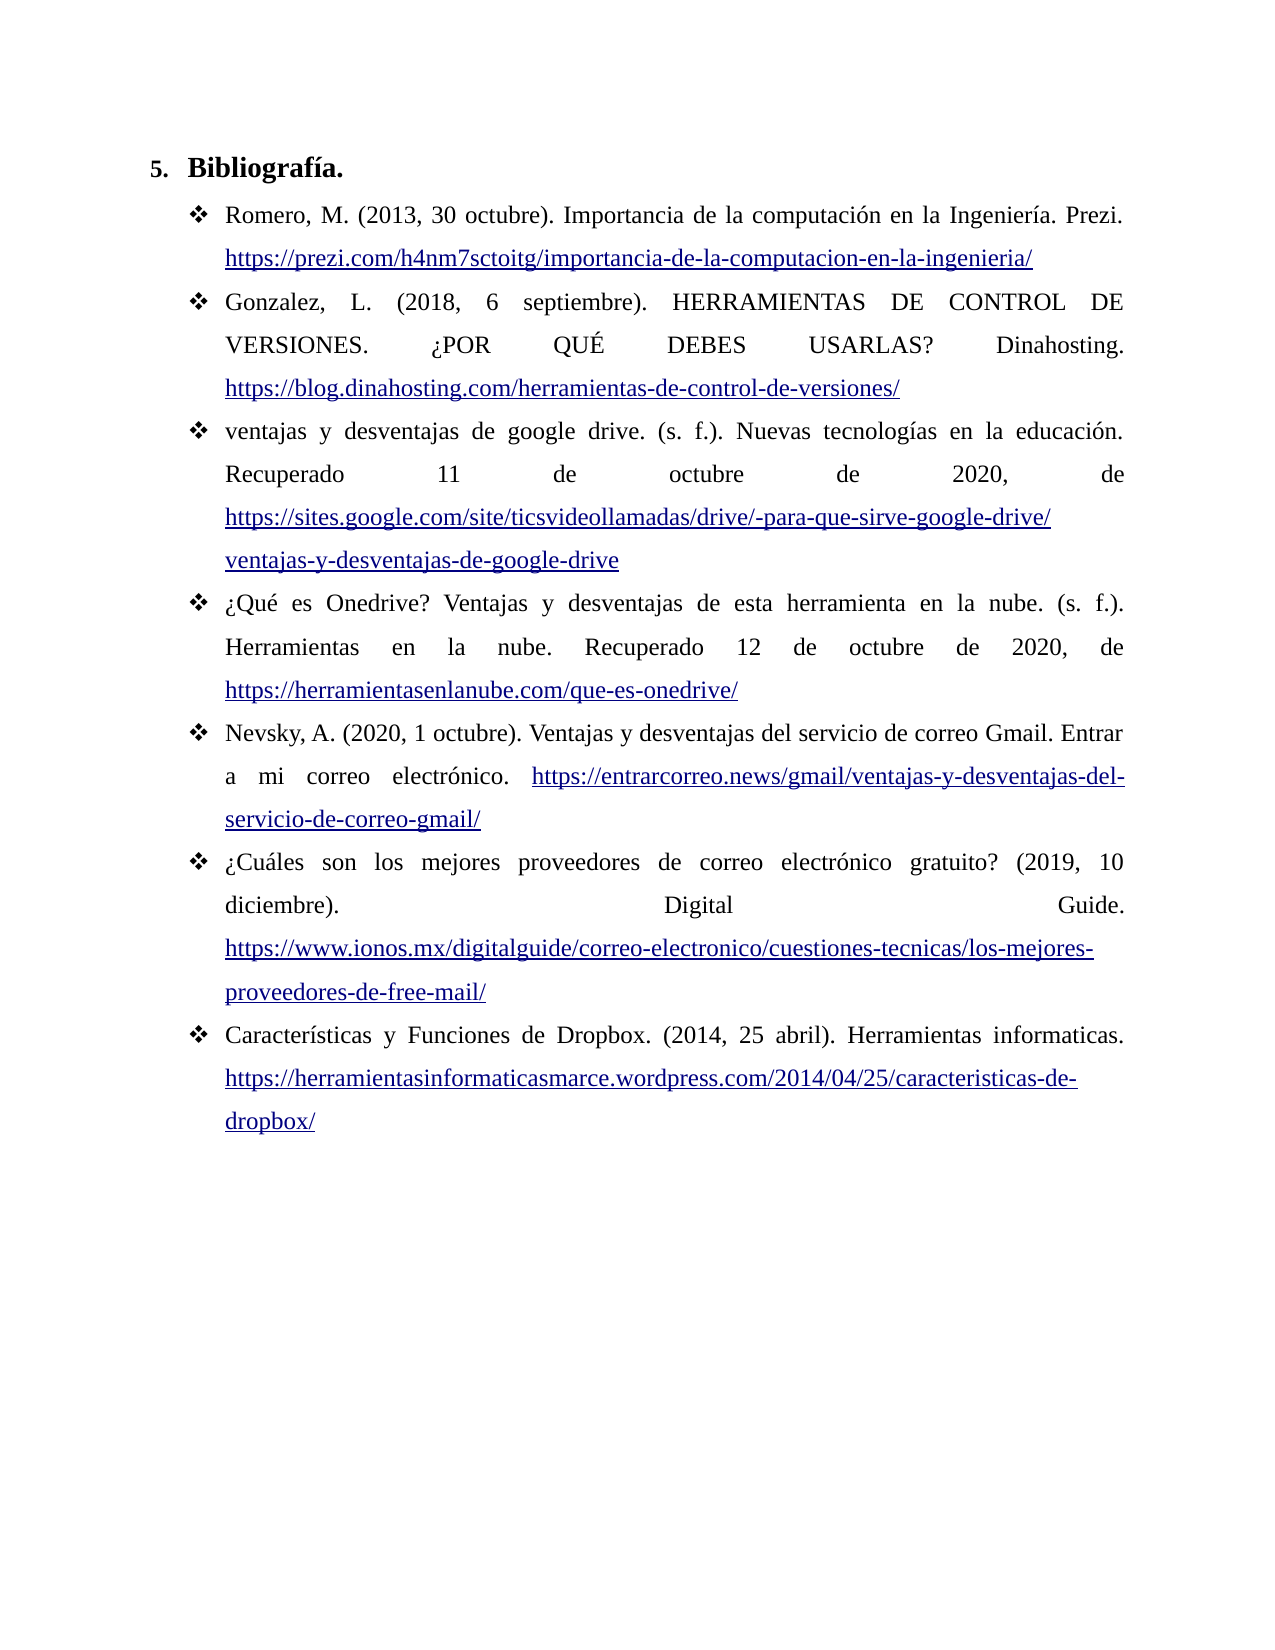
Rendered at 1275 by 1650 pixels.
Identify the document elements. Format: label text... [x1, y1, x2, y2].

list Características y Funciones de Dropbox. (2014, 25 abril). Herramientas informaticas. https://herramientasinformaticasmarce.wordpress.com/2014/04/25/caracteristicas-de-dropbox/ [187, 1020, 1125, 1135]
list Gonzalez, L. (2018, 6 septiembre). HERRAMIENTAS DE CONTROL DE VERSIONES. ¿POR QUÉ DEBES USARLAS? Dinahosting. https://blog.dinahosting.com/herramientas-de-control-de-versiones/ [187, 287, 1125, 402]
list ventajas y desventajas de google drive. (s. f.). Nuevas tecnologías en la educación. Recuperado 11 de octubre de 2020, de https://sites.google.com/site/ticsvideollamadas/drive/-para-que-sirve-google-drive/ventajas-y-desventajas-de-google-drive [187, 416, 1125, 574]
list Nevsky, A. (2020, 1 octubre). Ventajas y desventajas del servicio de correo Gmail. Entrar a mi correo electrónico. https://entrarcorreo.news/gmail/ventajas-y-desventajas-del-servicio-de-correo-gmail/ [187, 718, 1125, 833]
list Bibliografía. [150, 150, 1125, 183]
list Romero, M. (2013, 30 octubre). Importancia de la computación en la Ingeniería. Prezi. https://prezi.com/h4nm7sctoitg/importancia-de-la-computacion-en-la-ingenieria/ [187, 200, 1125, 272]
list ¿Cuáles son los mejores proveedores de correo electrónico gratuito? (2019, 10 diciembre). Digital Guide. https://www.ionos.mx/digitalguide/correo-electronico/cuestiones-tecnicas/los-mejores-proveedores-de-free-mail/ [187, 847, 1125, 1005]
list ¿Qué es Onedrive? Ventajas y desventajas de esta herramienta en la nube. (s. f.). Herramientas en la nube. Recuperado 12 de octubre de 2020, de https://herramientasenlanube.com/que-es-onedrive/ [187, 588, 1125, 703]
